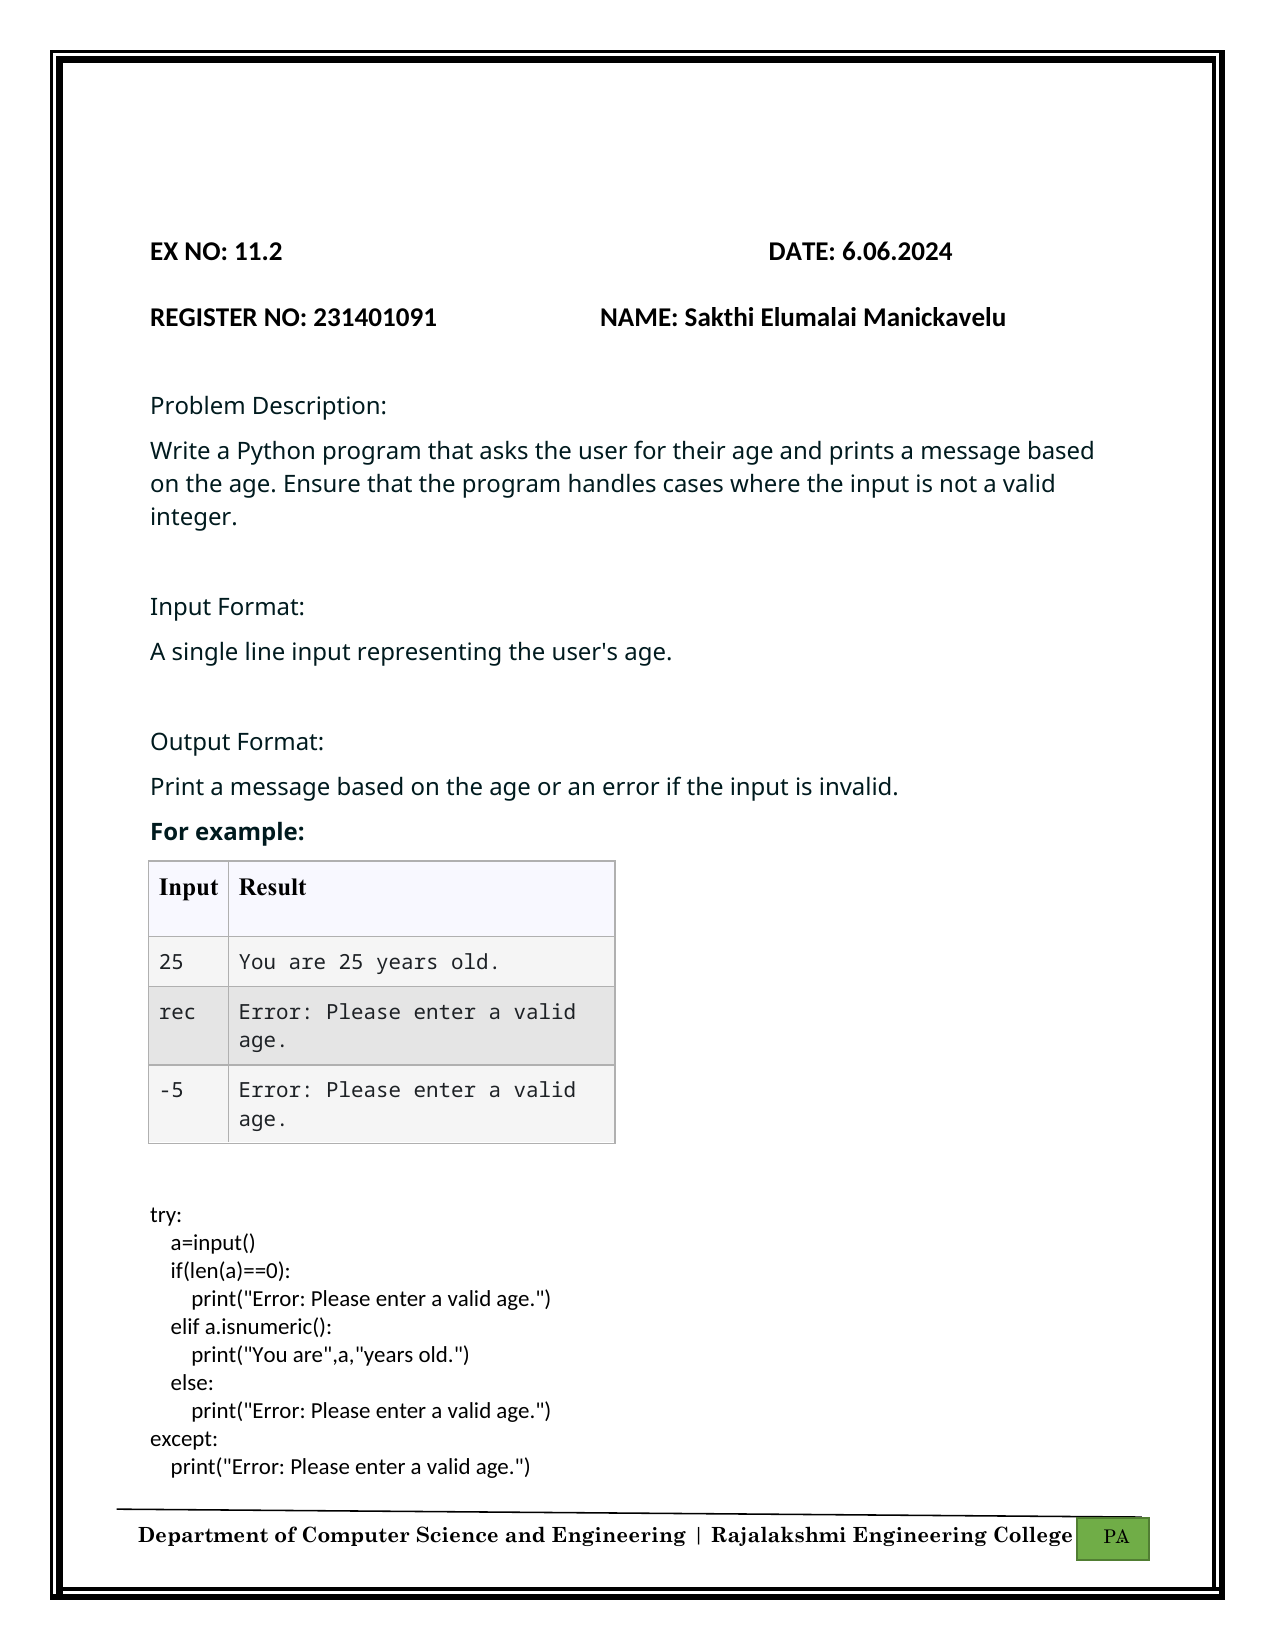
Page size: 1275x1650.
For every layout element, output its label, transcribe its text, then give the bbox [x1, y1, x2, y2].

text Input Format: [150, 589, 1125, 622]
table_cell You are 25 years old. [229, 937, 614, 986]
table_cell 25 [149, 937, 228, 986]
text A single line input representing the user's age. [150, 635, 1125, 667]
text try: [150, 1200, 1125, 1228]
text else: [150, 1368, 1125, 1396]
text Problem Description: [150, 389, 1125, 422]
text except: [150, 1424, 1125, 1452]
table_cell -5 [149, 1066, 228, 1142]
text print("Error: Please enter a valid age.") [150, 1284, 1125, 1312]
table_header Result [229, 862, 614, 936]
text print("You are",a,"years old.") [150, 1340, 1125, 1368]
text Output Format: [150, 725, 1125, 757]
table_cell Error: Please enter a valid age. [229, 1066, 614, 1142]
text a=input() [150, 1228, 1125, 1256]
text elif a.isnumeric(): [150, 1312, 1125, 1340]
table_cell rec [149, 987, 228, 1064]
text For example: [150, 815, 1125, 848]
table_cell Error: Please enter a valid age. [229, 987, 614, 1064]
text print("Error: Please enter a valid age.") [150, 1396, 1125, 1424]
text if(len(a)==0): [150, 1256, 1125, 1284]
text print("Error: Please enter a valid age.") [150, 1452, 1125, 1480]
text EX NO: 11.2 DATE: 6.06.2024 REGISTER NO: 231401091 NAME: Sakthi Elumalai Manickavelu [150, 234, 1125, 333]
text Write a Python program that asks the user for their age and prints a message based on the age. Ensure that the program handles cases where the input is not a valid integer. [150, 434, 1125, 532]
table_header Input [149, 862, 228, 936]
text Print a message based on the age or an error if the input is invalid. [150, 770, 1125, 803]
